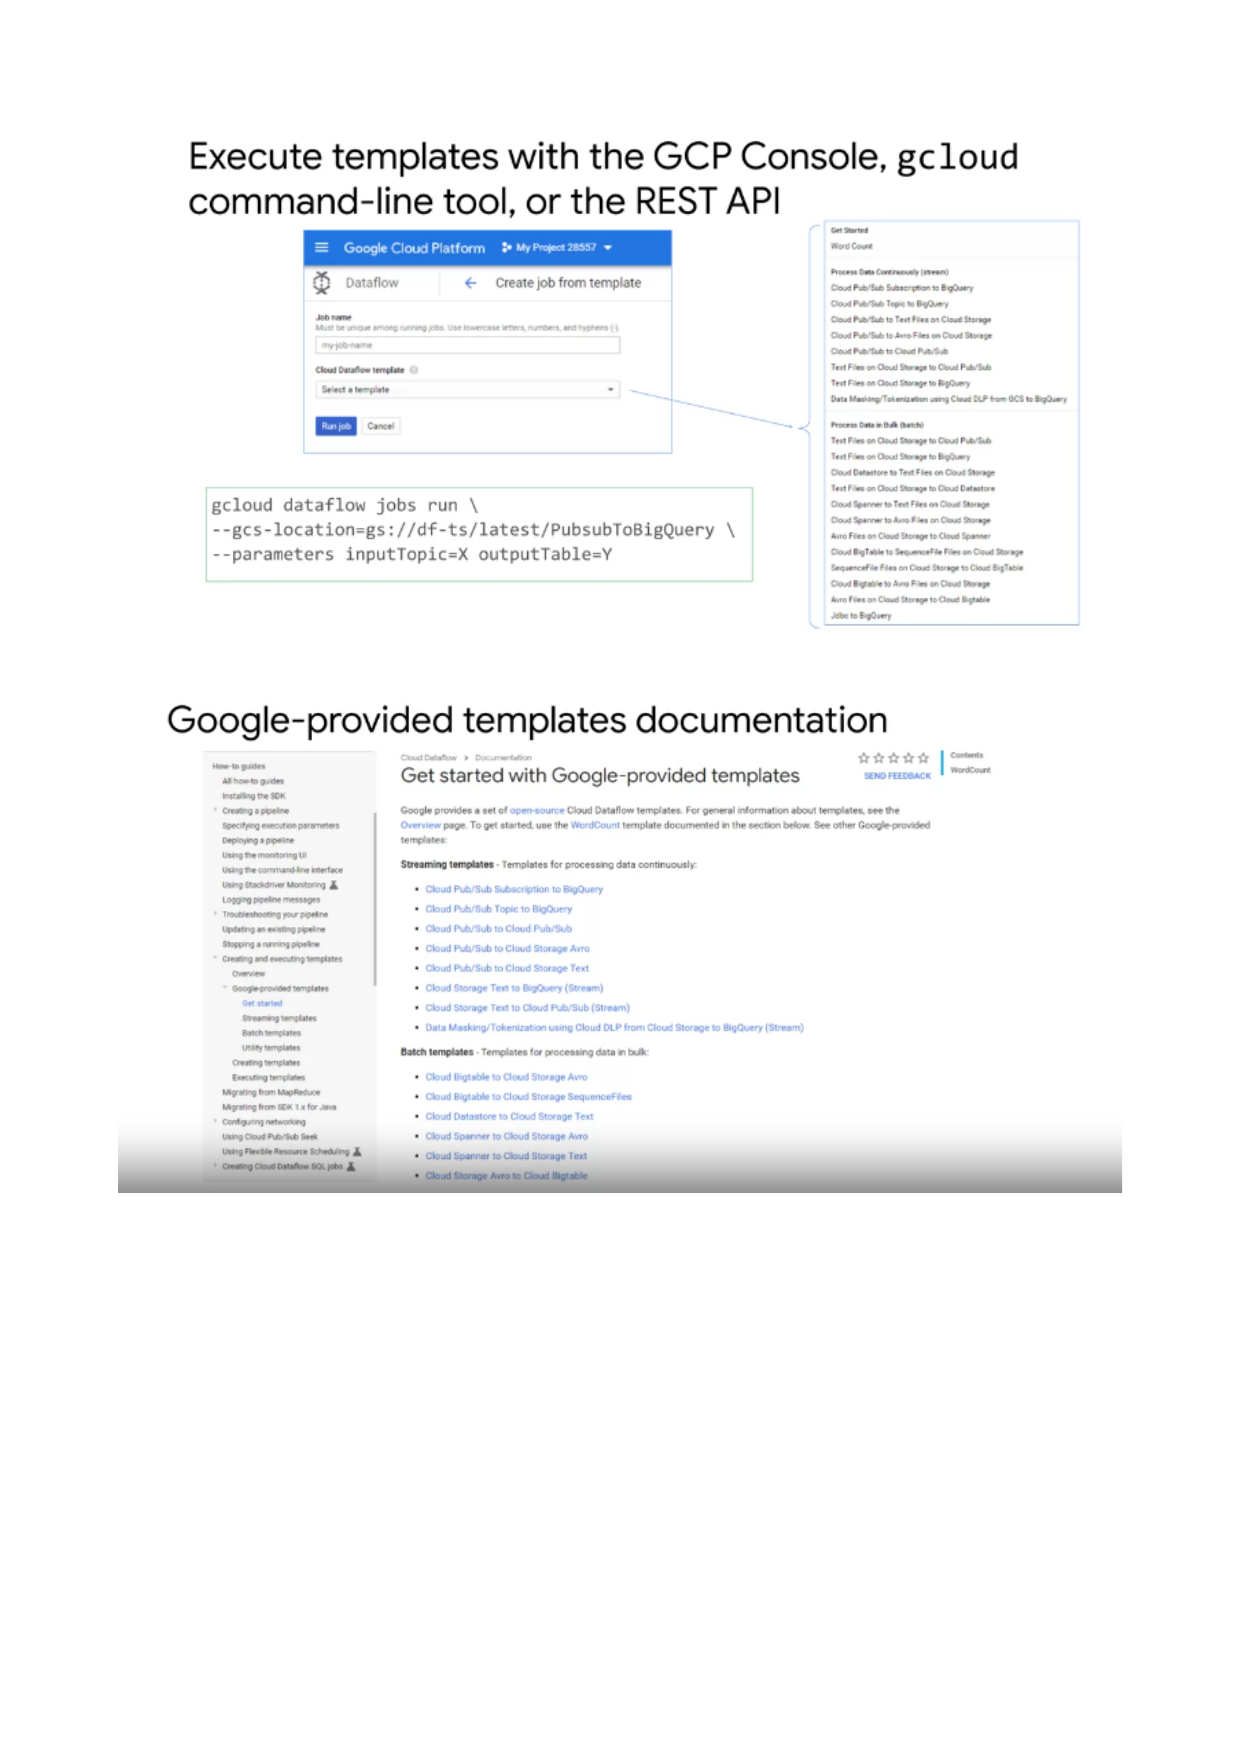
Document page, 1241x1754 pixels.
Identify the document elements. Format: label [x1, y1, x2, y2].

picture [118, 118, 1123, 634]
picture [118, 685, 1123, 1193]
